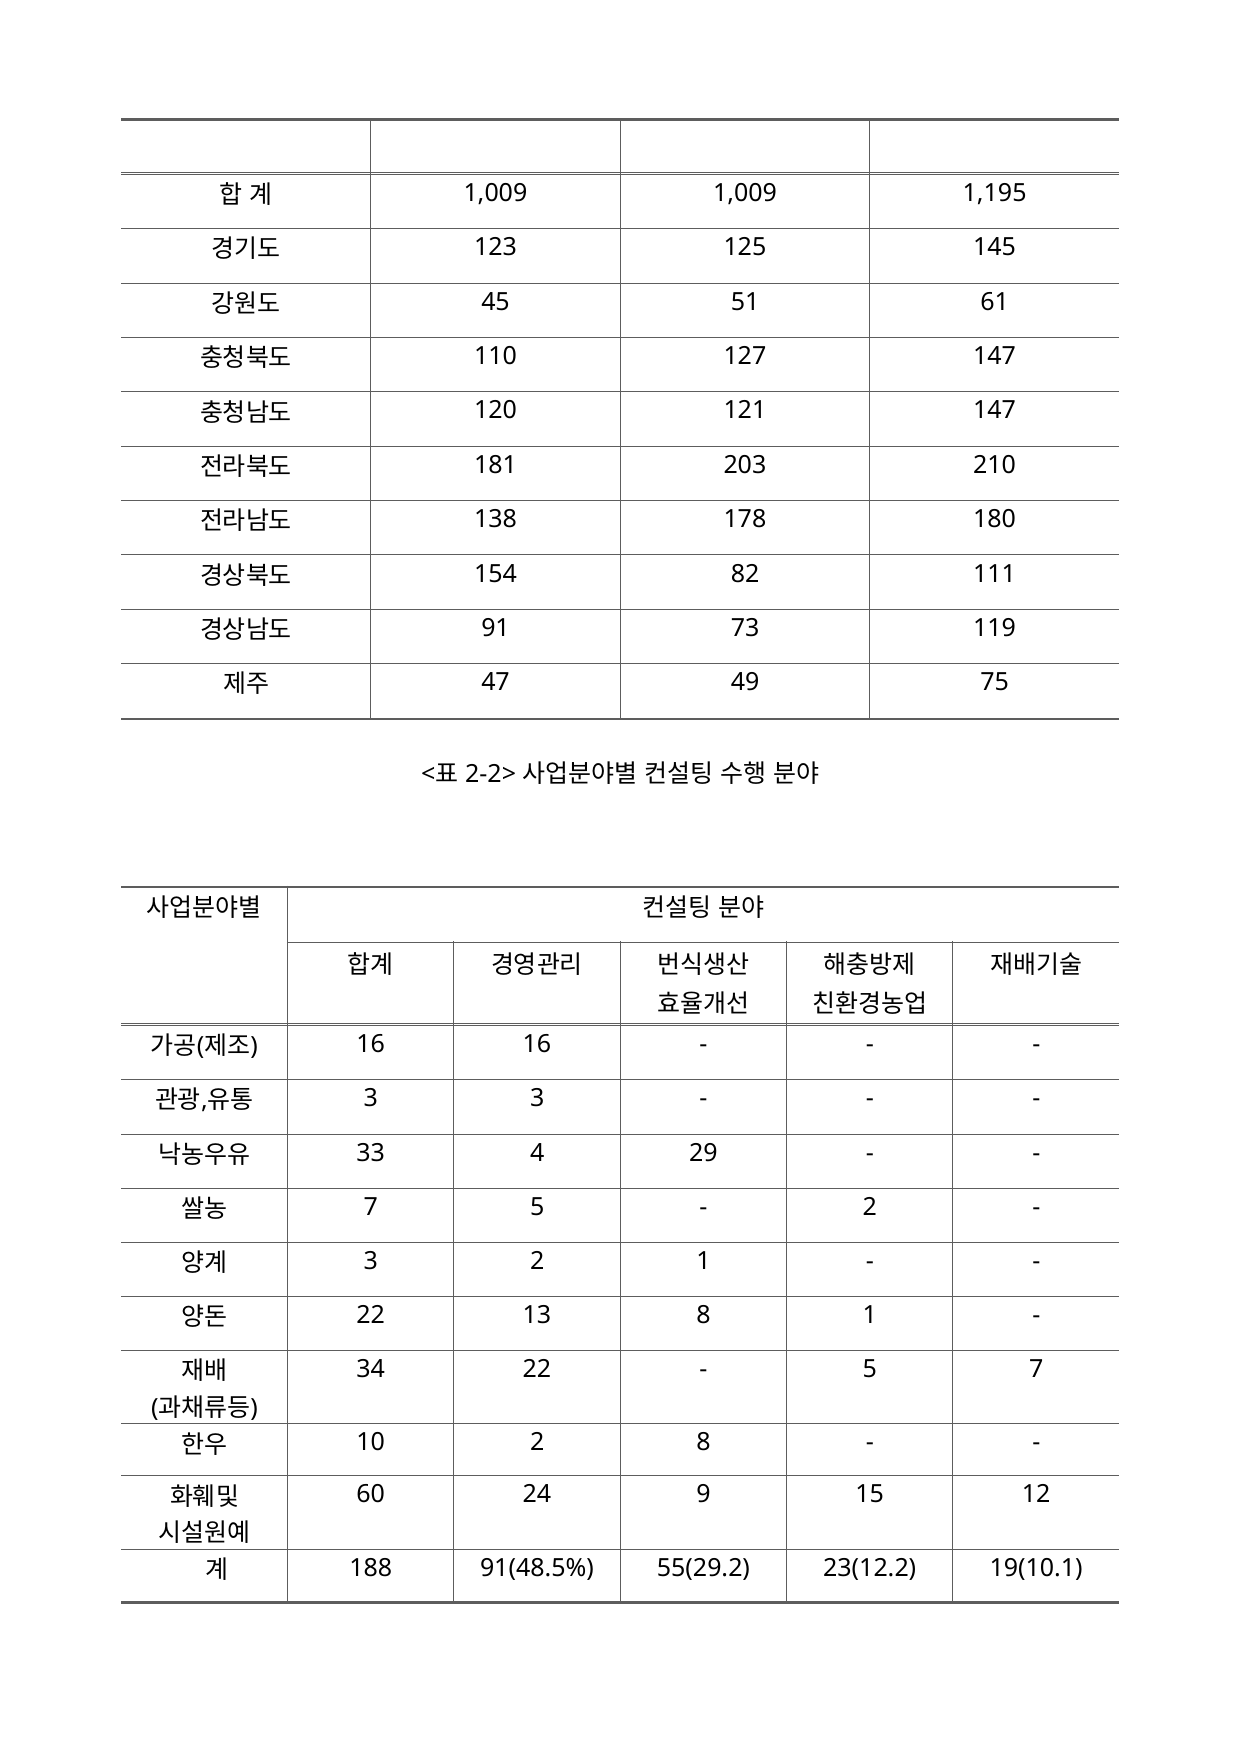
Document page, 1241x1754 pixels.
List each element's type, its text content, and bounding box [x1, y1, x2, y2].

table_cell 181 [371, 447, 620, 500]
table_cell 7 [288, 1189, 453, 1242]
table_cell 125 [621, 229, 869, 282]
table_cell 49 [621, 664, 869, 717]
table_cell - [953, 1080, 1119, 1133]
table_cell 8 [621, 1297, 786, 1350]
table_cell 1,009 [621, 175, 869, 228]
table_header [621, 121, 869, 172]
table_cell 45 [371, 284, 620, 337]
table_header [121, 121, 370, 172]
table_cell 2 [787, 1189, 952, 1242]
table_cell 147 [870, 338, 1119, 391]
table_cell 180 [870, 501, 1119, 554]
table_cell 22 [288, 1297, 453, 1350]
table_cell - [953, 1424, 1119, 1475]
table_cell 51 [621, 284, 869, 337]
table_cell 3 [288, 1243, 453, 1296]
table_cell 154 [371, 555, 620, 609]
table_cell 9 [621, 1476, 786, 1548]
table_cell 91(48.5%) [454, 1550, 620, 1601]
table_cell 낙농우유 [121, 1135, 287, 1188]
table_cell - [621, 1189, 786, 1242]
table_cell 1 [621, 1243, 786, 1296]
table_cell 138 [371, 501, 620, 554]
table_cell 10 [288, 1424, 453, 1475]
table_cell 강원도 [121, 284, 370, 337]
table_cell 16 [288, 1026, 453, 1079]
table_cell 188 [288, 1550, 453, 1601]
table_cell 73 [621, 610, 869, 663]
table_cell 충청남도 [121, 392, 370, 446]
table_cell 1 [787, 1297, 952, 1350]
table_cell 23(12.2) [787, 1550, 952, 1601]
table_cell 경기도 [121, 229, 370, 282]
table_cell - [621, 1351, 786, 1423]
table_cell 5 [454, 1189, 620, 1242]
table_cell 210 [870, 447, 1119, 500]
table_cell - [787, 1243, 952, 1296]
table_header 컨설팅 분야 [288, 888, 1119, 941]
table_cell 계 [121, 1550, 287, 1601]
table_cell 2 [454, 1424, 620, 1475]
table_cell 60 [288, 1476, 453, 1548]
table_cell 1,009 [371, 175, 620, 228]
table_cell 47 [371, 664, 620, 717]
table_cell 한우 [121, 1424, 287, 1475]
table_header 사업분야별 [121, 888, 287, 1023]
table_cell 재배 (과채류등) [121, 1351, 287, 1423]
table_cell 24 [454, 1476, 620, 1548]
table_cell 합 계 [121, 175, 370, 228]
table_cell 178 [621, 501, 869, 554]
table_cell 123 [371, 229, 620, 282]
table_cell 127 [621, 338, 869, 391]
table_cell 재배기술 [953, 943, 1119, 1023]
table_cell 82 [621, 555, 869, 609]
table_cell 관광,유통 [121, 1080, 287, 1133]
table_cell 3 [454, 1080, 620, 1133]
table_cell 양돈 [121, 1297, 287, 1350]
table_cell 제주 [121, 664, 370, 717]
table_cell 합계 [288, 943, 453, 1023]
table_cell 29 [621, 1135, 786, 1188]
table_cell 15 [787, 1476, 952, 1548]
table_cell - [621, 1080, 786, 1133]
table_cell 경상남도 [121, 610, 370, 663]
table_cell 61 [870, 284, 1119, 337]
text <표 2-2> 사업분야별 컨설팅 수행 분야 [118, 754, 1122, 790]
table_cell 120 [371, 392, 620, 446]
table_cell - [953, 1297, 1119, 1350]
table_cell - [787, 1424, 952, 1475]
table_cell 5 [787, 1351, 952, 1423]
table_cell 충청북도 [121, 338, 370, 391]
table_cell 203 [621, 447, 869, 500]
table_cell 해충방제 친환경농업 [787, 943, 952, 1023]
table_cell 19(10.1) [953, 1550, 1119, 1601]
table_cell 3 [288, 1080, 453, 1133]
table_cell 1,195 [870, 175, 1119, 228]
table_cell 147 [870, 392, 1119, 446]
table_cell 번식생산 효율개선 [621, 943, 786, 1023]
table_cell 가공(제조) [121, 1026, 287, 1079]
table_cell 12 [953, 1476, 1119, 1548]
table_cell 22 [454, 1351, 620, 1423]
table_cell - [787, 1080, 952, 1133]
table_cell 8 [621, 1424, 786, 1475]
table_cell - [953, 1135, 1119, 1188]
table_cell 110 [371, 338, 620, 391]
table_cell 4 [454, 1135, 620, 1188]
table_cell 13 [454, 1297, 620, 1350]
table_cell 119 [870, 610, 1119, 663]
table_cell - [787, 1135, 952, 1188]
table_cell 16 [454, 1026, 620, 1079]
table_cell 경상북도 [121, 555, 370, 609]
table_cell - [953, 1189, 1119, 1242]
table_cell 화훼및 시설원예 [121, 1476, 287, 1548]
table_cell 55(29.2) [621, 1550, 786, 1601]
table_cell 2 [454, 1243, 620, 1296]
table_cell - [953, 1026, 1119, 1079]
table_cell - [787, 1026, 952, 1079]
table_cell 33 [288, 1135, 453, 1188]
table_cell 전라북도 [121, 447, 370, 500]
table_cell 경영관리 [454, 943, 620, 1023]
table_cell 111 [870, 555, 1119, 609]
table_cell 91 [371, 610, 620, 663]
table_cell - [621, 1026, 786, 1079]
table_header [371, 121, 620, 172]
table_cell 양계 [121, 1243, 287, 1296]
table_cell 121 [621, 392, 869, 446]
table_cell 쌀농 [121, 1189, 287, 1242]
table_cell 7 [953, 1351, 1119, 1423]
table_header [870, 121, 1119, 172]
table_cell 전라남도 [121, 501, 370, 554]
table_cell 145 [870, 229, 1119, 282]
table_cell 34 [288, 1351, 453, 1423]
table_cell - [953, 1243, 1119, 1296]
table_cell 75 [870, 664, 1119, 717]
